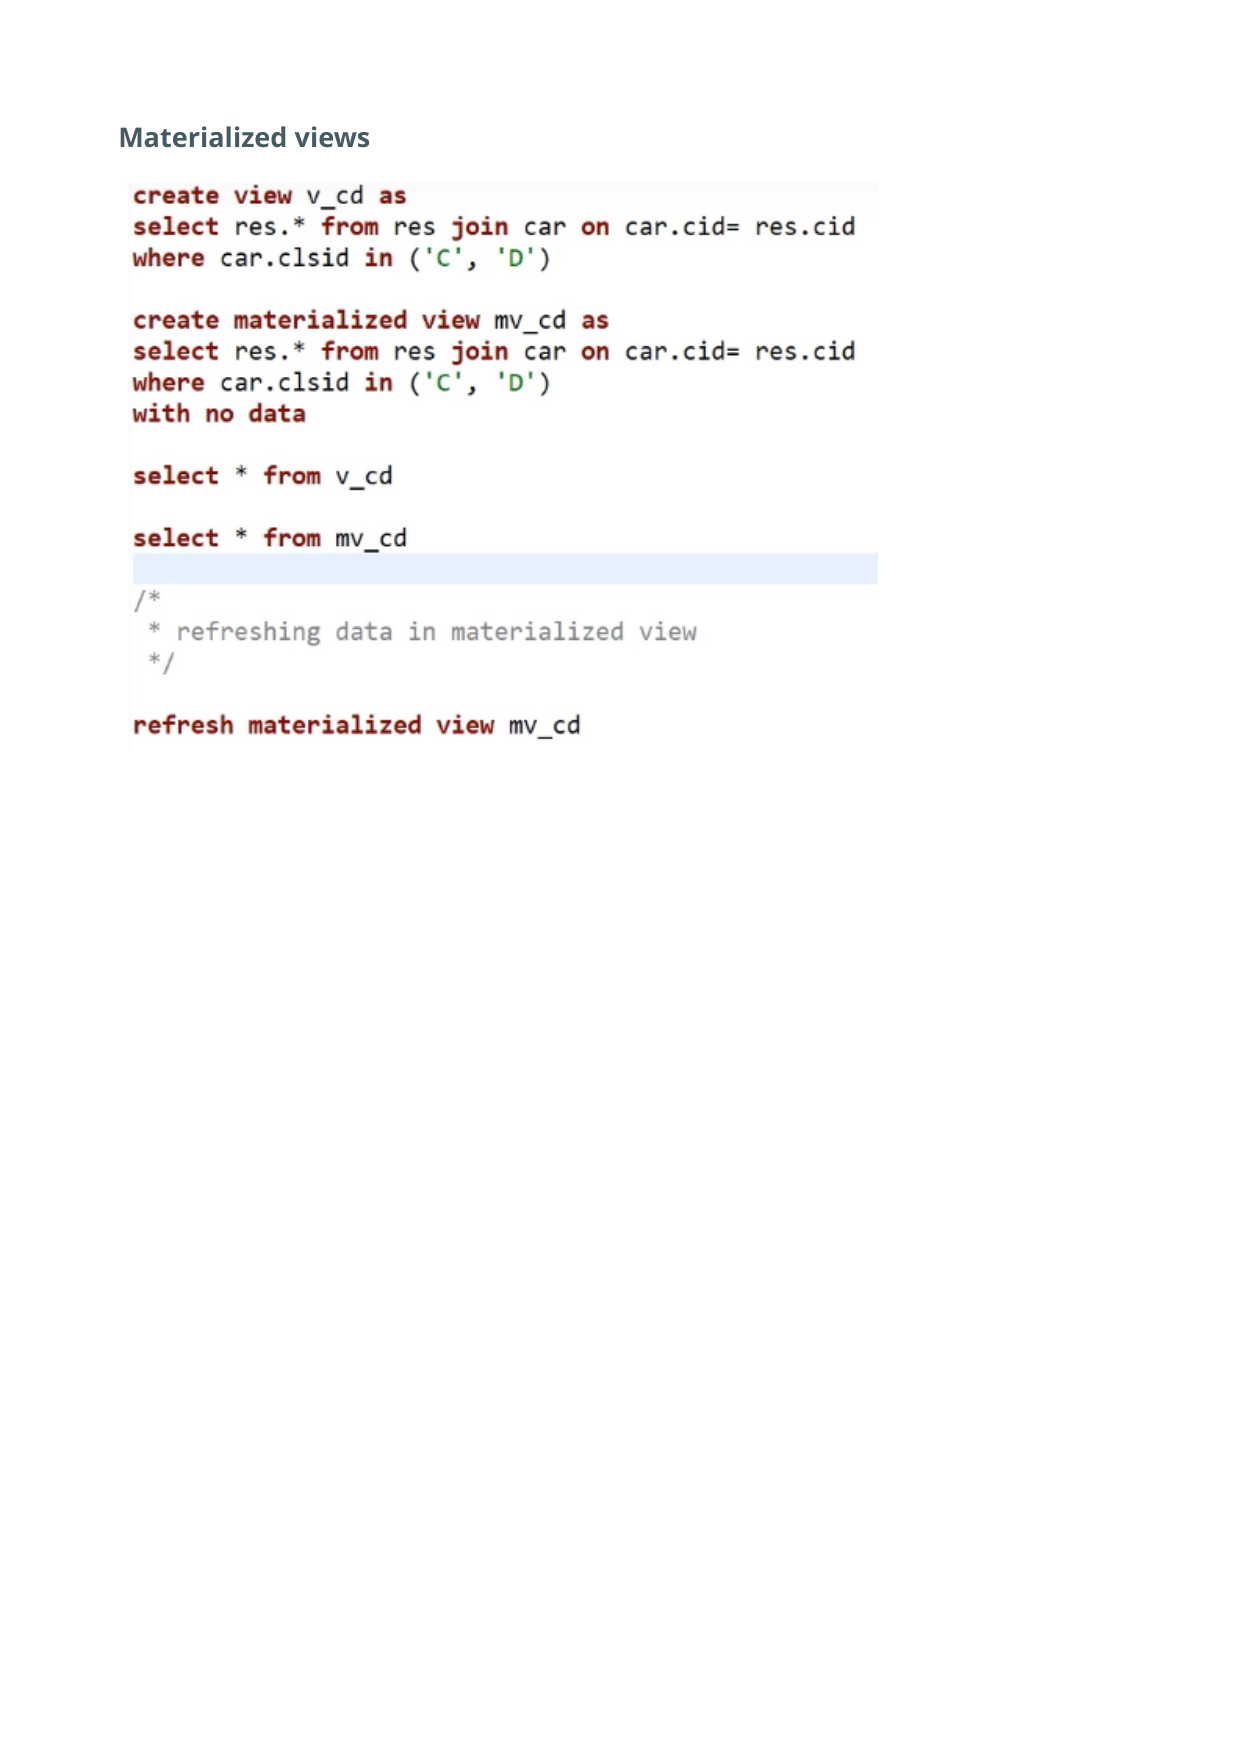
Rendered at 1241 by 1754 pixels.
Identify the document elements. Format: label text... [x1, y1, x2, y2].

picture [127, 182, 878, 750]
subtitle Materialized views [118, 118, 1122, 155]
